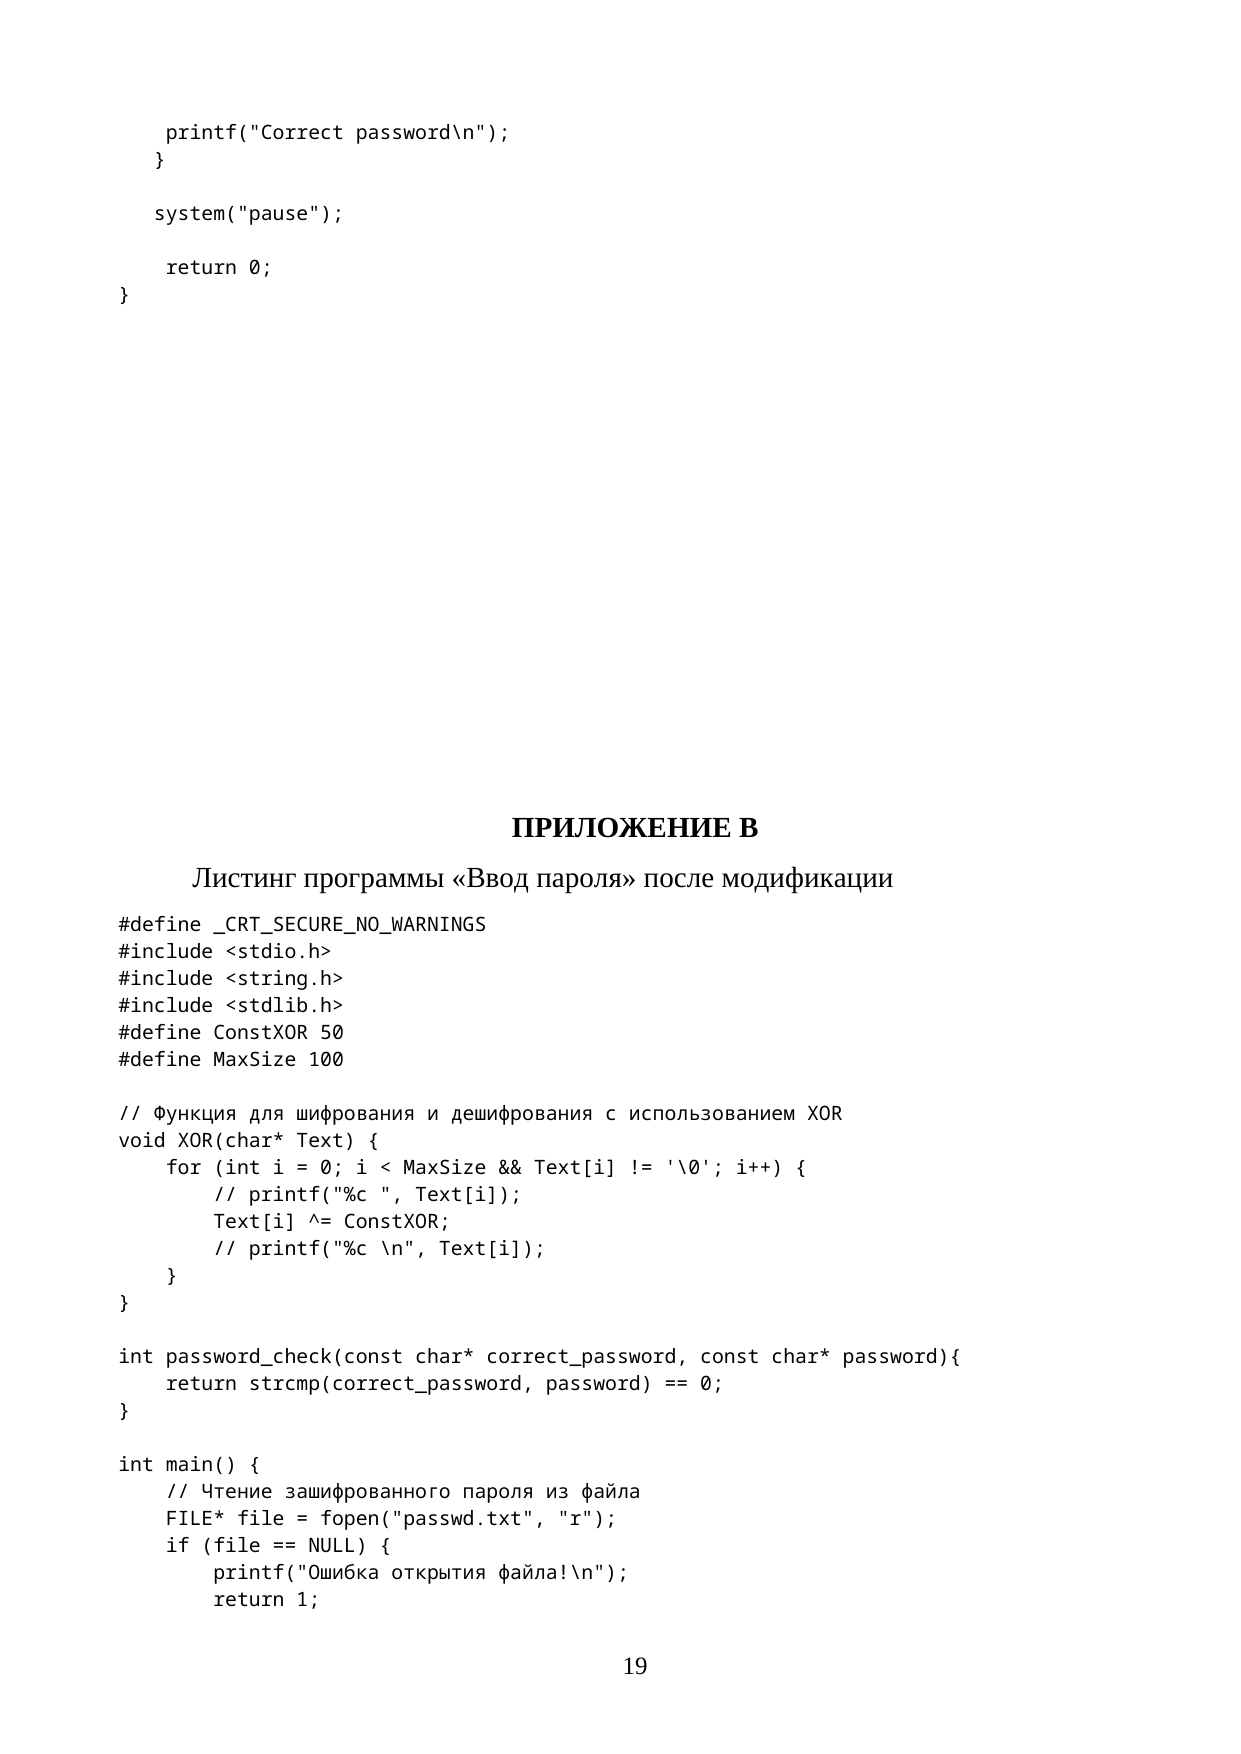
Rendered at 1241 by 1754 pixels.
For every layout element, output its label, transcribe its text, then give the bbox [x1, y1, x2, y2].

text #include <stdio.h> [118, 938, 1152, 965]
text if (file == NULL) { [118, 1531, 1152, 1558]
text #define _CRT_SECURE_NO_WARNINGS [118, 911, 1152, 938]
text } [118, 1396, 1152, 1423]
text Листинг программы «Ввод пароля» после модификации [118, 860, 1152, 894]
text printf("Correct password\n"); [118, 118, 1152, 145]
text #include <string.h> [118, 965, 1152, 992]
text Text[i] ^= ConstXOR; [118, 1207, 1152, 1234]
text return 1; [118, 1585, 1152, 1612]
text #include <stdlib.h> [118, 992, 1152, 1019]
text for (int i = 0; i < MaxSize && Text[i] != '\0'; i++) { [118, 1153, 1152, 1181]
text return 0; [118, 253, 1152, 280]
text int password_check(const char* correct_password, const char* password){ [118, 1342, 1152, 1369]
text #define MaxSize 100 [118, 1046, 1152, 1073]
text // Функция для шифрования и дешифрования с использованием XOR [118, 1099, 1152, 1127]
text } [118, 145, 1152, 172]
text // Чтение зашифрованного пароля из файла [118, 1477, 1152, 1504]
subtitle ПРИЛОЖЕНИЕ B [118, 810, 1152, 844]
text } [118, 1288, 1152, 1315]
text system("pause"); [118, 199, 1152, 226]
text return strcmp(correct_password, password) == 0; [118, 1369, 1152, 1396]
text } [118, 280, 1152, 307]
text // printf("%c ", Text[i]); [118, 1181, 1152, 1207]
text int main() { [118, 1450, 1152, 1477]
text void XOR(char* Text) { [118, 1127, 1152, 1153]
text } [118, 1261, 1152, 1288]
text FILE* file = fopen("passwd.txt", "r"); [118, 1504, 1152, 1531]
text #define ConstXOR 50 [118, 1019, 1152, 1046]
text // printf("%c \n", Text[i]); [118, 1234, 1152, 1261]
text printf("Ошибка открытия файла!\n"); [118, 1558, 1152, 1585]
